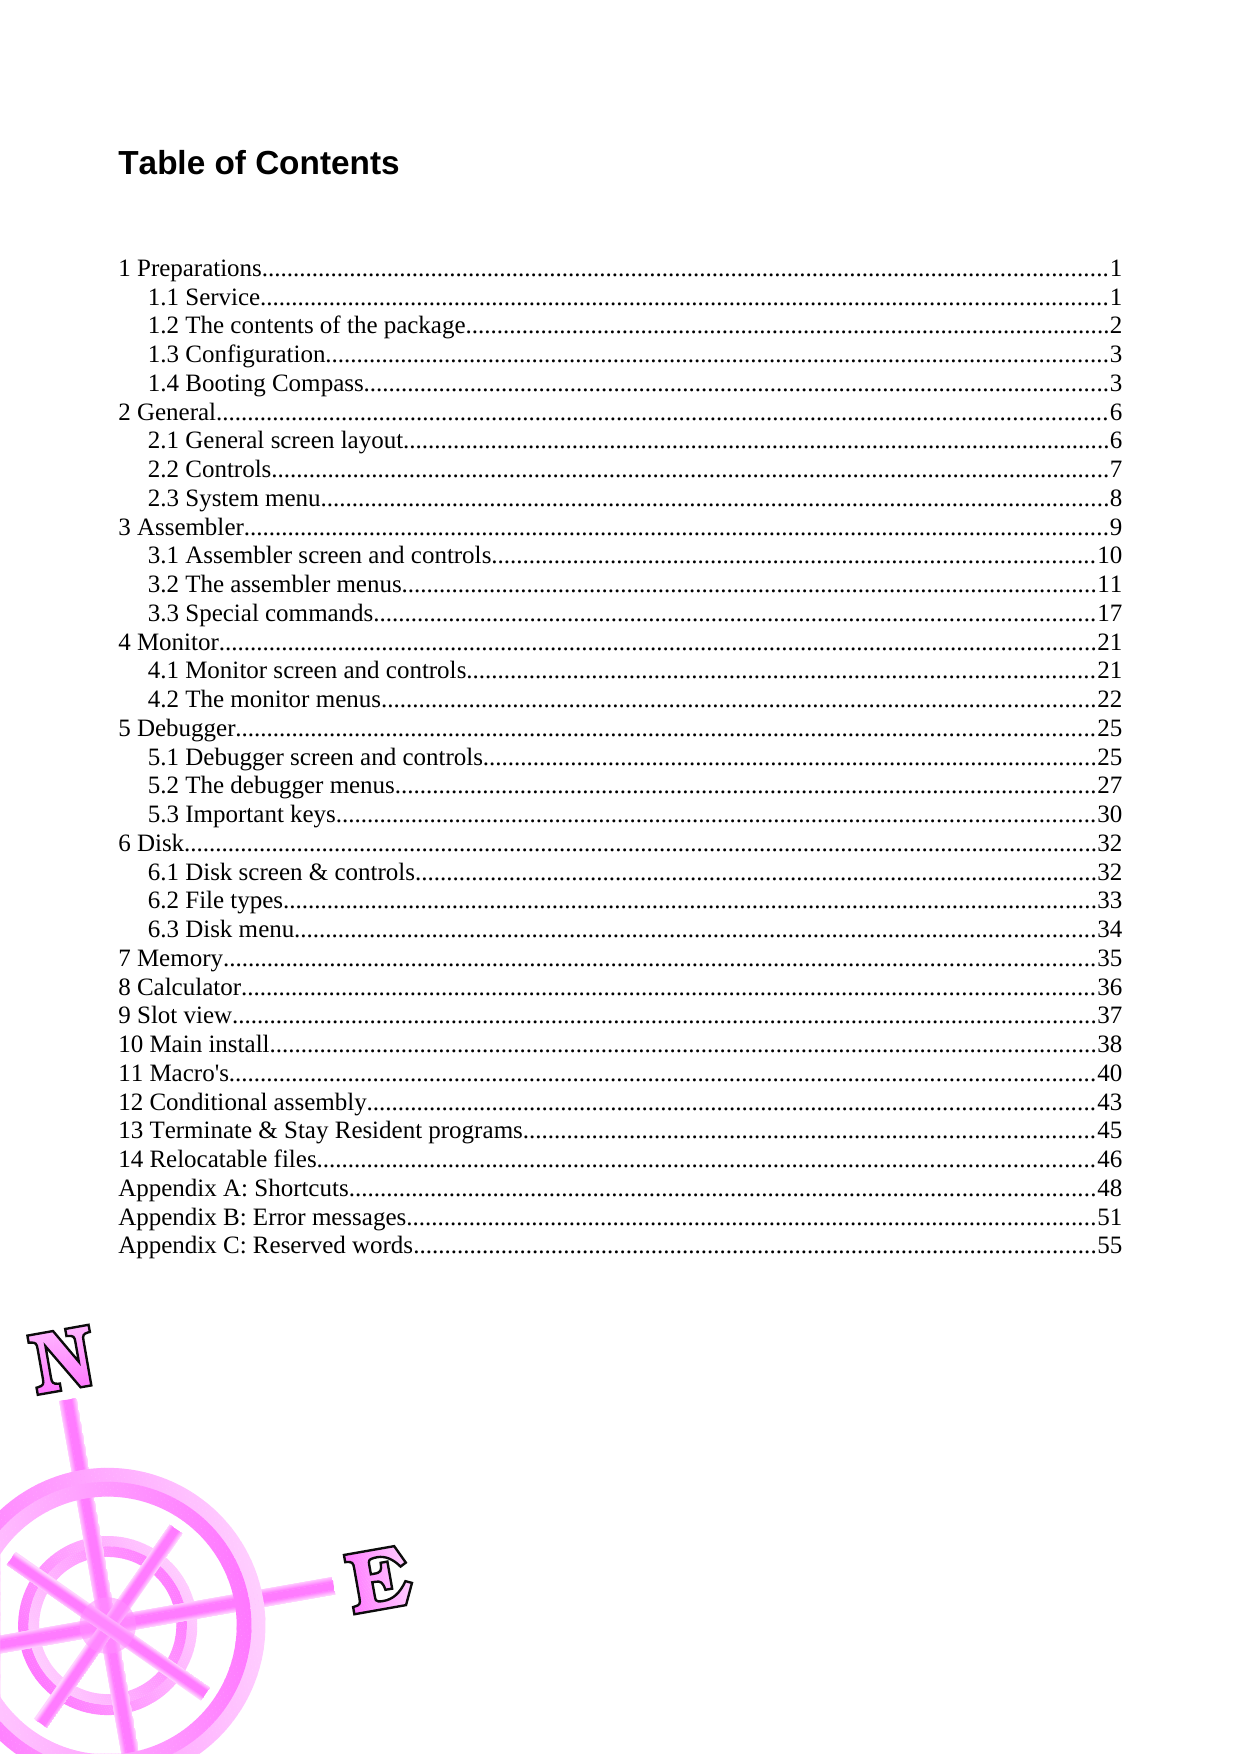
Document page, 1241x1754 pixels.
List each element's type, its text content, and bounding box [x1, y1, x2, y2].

text 2.1 General screen layout 6 [148, 425, 1122, 454]
text 5.1 Debugger screen and controls 25 [148, 742, 1122, 770]
text 3.2 The assembler menus 11 [148, 569, 1122, 598]
text 2.2 Controls 7 [148, 454, 1122, 483]
text 2 General 6 [118, 397, 1122, 425]
text 1 Preparations 1 [118, 253, 1122, 282]
text 3.3 Special commands 17 [148, 598, 1122, 627]
text Appendix A: Shortcuts 48 [118, 1173, 1122, 1202]
text 1.3 Configuration 3 [148, 339, 1122, 368]
text 1.2 The contents of the package 2 [148, 310, 1122, 339]
text 7 Memory 35 [118, 943, 1122, 972]
text 6.2 File types 33 [148, 885, 1122, 914]
text 2.3 System menu 8 [148, 483, 1122, 512]
text 5 Debugger 25 [118, 713, 1122, 742]
text 4.2 The monitor menus 22 [148, 684, 1122, 713]
text 10 Main install 38 [118, 1029, 1122, 1058]
text 8 Calculator 36 [118, 972, 1122, 1000]
text 14 Relocatable files 46 [118, 1144, 1122, 1173]
text 11 Macro's 40 [118, 1058, 1122, 1087]
text 4.1 Monitor screen and controls 21 [148, 655, 1122, 684]
text Appendix B: Error messages 51 [118, 1202, 1122, 1230]
subtitle Table of Contents [118, 143, 1122, 181]
text 4 Monitor 21 [118, 627, 1122, 655]
text 3 Assembler 9 [118, 512, 1122, 540]
text 1.1 Service 1 [148, 282, 1122, 310]
text 5.2 The debugger menus 27 [148, 770, 1122, 799]
text 1.4 Booting Compass 3 [148, 368, 1122, 397]
text 12 Conditional assembly 43 [118, 1087, 1122, 1115]
text 5.3 Important keys 30 [148, 799, 1122, 828]
text 6.1 Disk screen & controls 32 [148, 857, 1122, 885]
text Appendix C: Reserved words 55 [118, 1230, 1122, 1259]
text 13 Terminate & Stay Resident programs 45 [118, 1115, 1122, 1144]
text 3.1 Assembler screen and controls 10 [148, 540, 1122, 569]
text 6 Disk 32 [118, 828, 1122, 857]
text 6.3 Disk menu 34 [148, 914, 1122, 943]
text 9 Slot view 37 [118, 1000, 1122, 1029]
